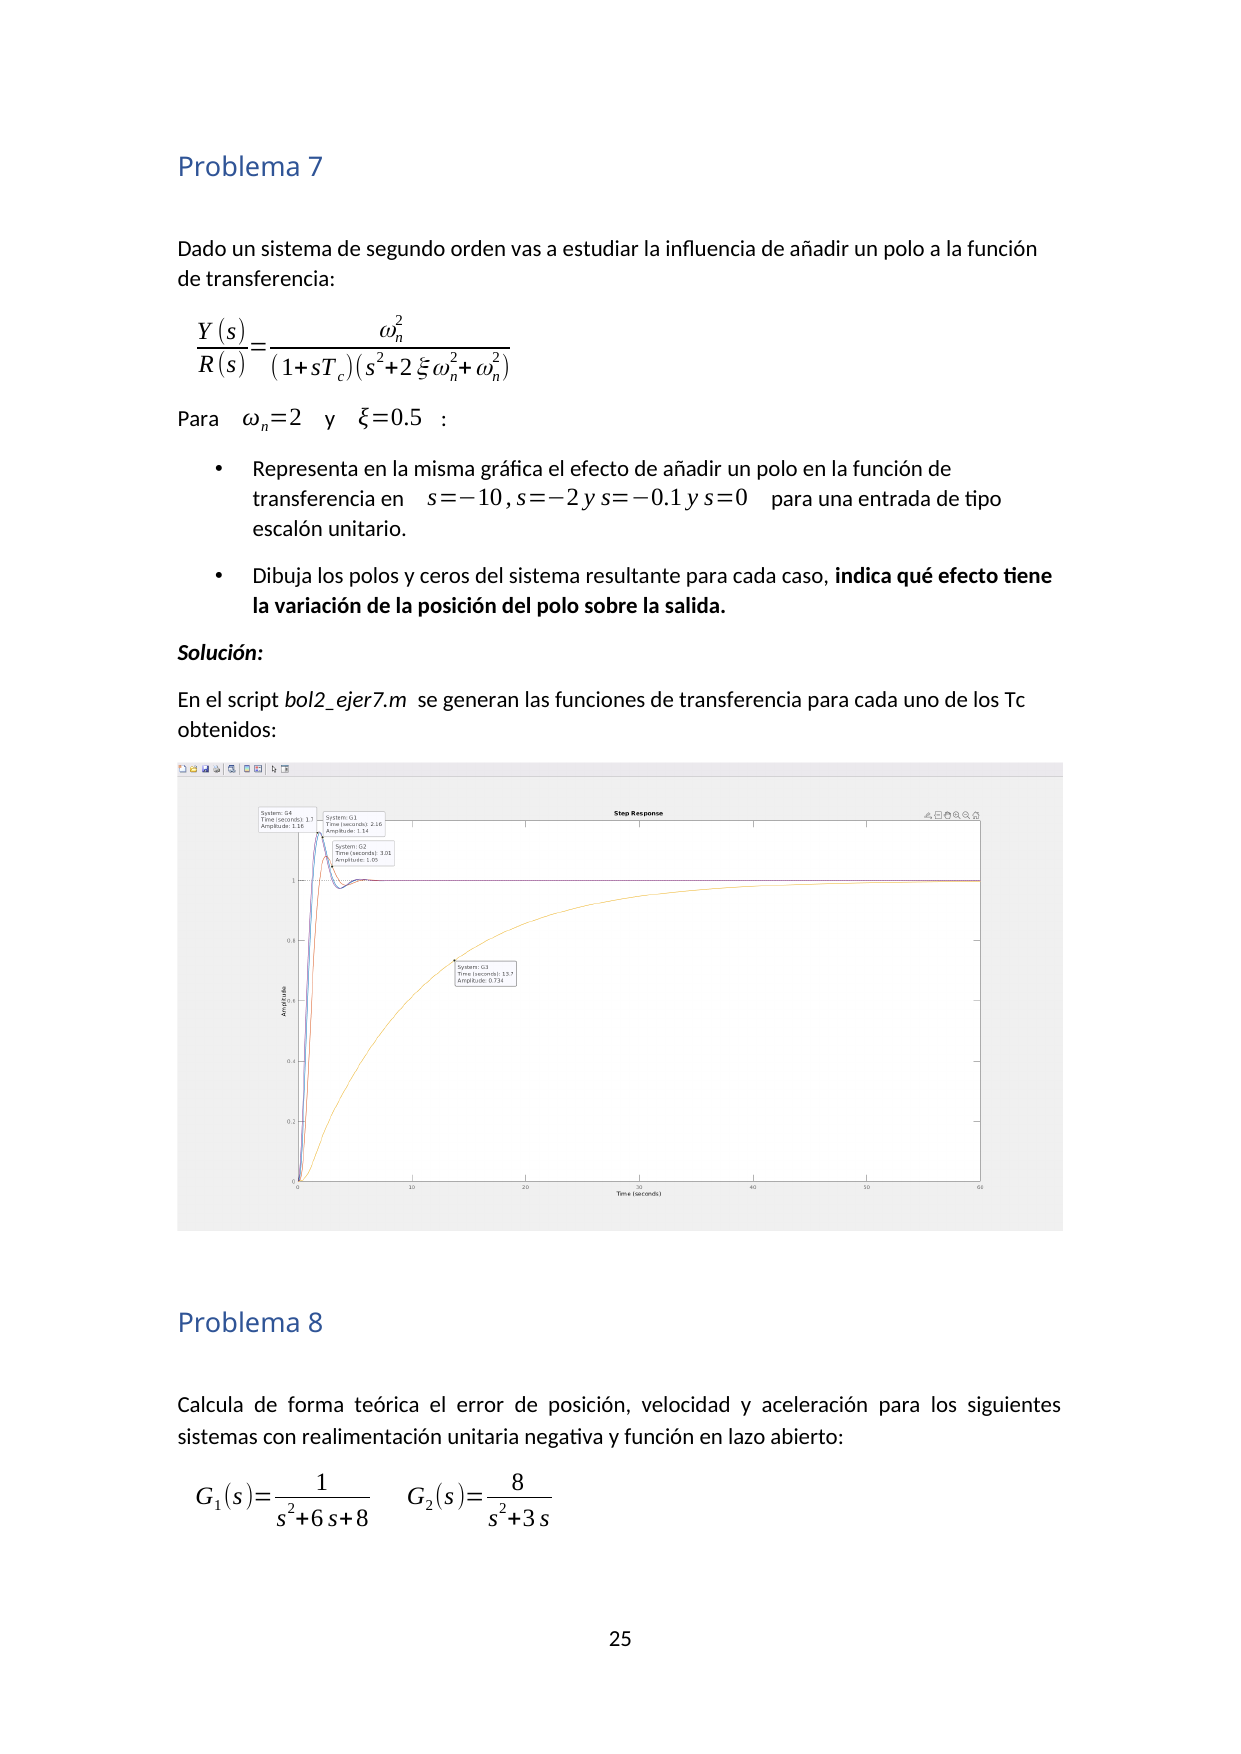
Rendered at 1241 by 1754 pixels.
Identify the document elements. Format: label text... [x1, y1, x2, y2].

text En el script bol2_ejer7.m se generan las funciones de transferencia para cada uno de los Tc obtenidos: [177, 685, 1063, 743]
text Calcula de forma teórica el error de posición, velocidad y aceleración para los siguientes sistemas con realimentación unitaria negativa y función en lazo abierto: [177, 1390, 1063, 1450]
text Dado un sistema de segundo orden vas a estudiar la influencia de añadir un polo a la función de transferencia: [177, 234, 1063, 292]
list Dibuja los polos y ceros del sistema resultante para cada caso, indica qué efecto tiene la variación de la posición del polo sobre la salida. [215, 561, 1063, 619]
subtitle Problema 8 [177, 1303, 1063, 1340]
subtitle Problema 7 [177, 148, 1063, 184]
text Para y : [177, 404, 1063, 435]
picture [177, 762, 1063, 1231]
text Solución: [177, 638, 1063, 666]
list Representa en la misma gráfica el efecto de añadir un polo en la función de transferencia en para una entrada de tipo escalón unitario. [215, 454, 1063, 542]
